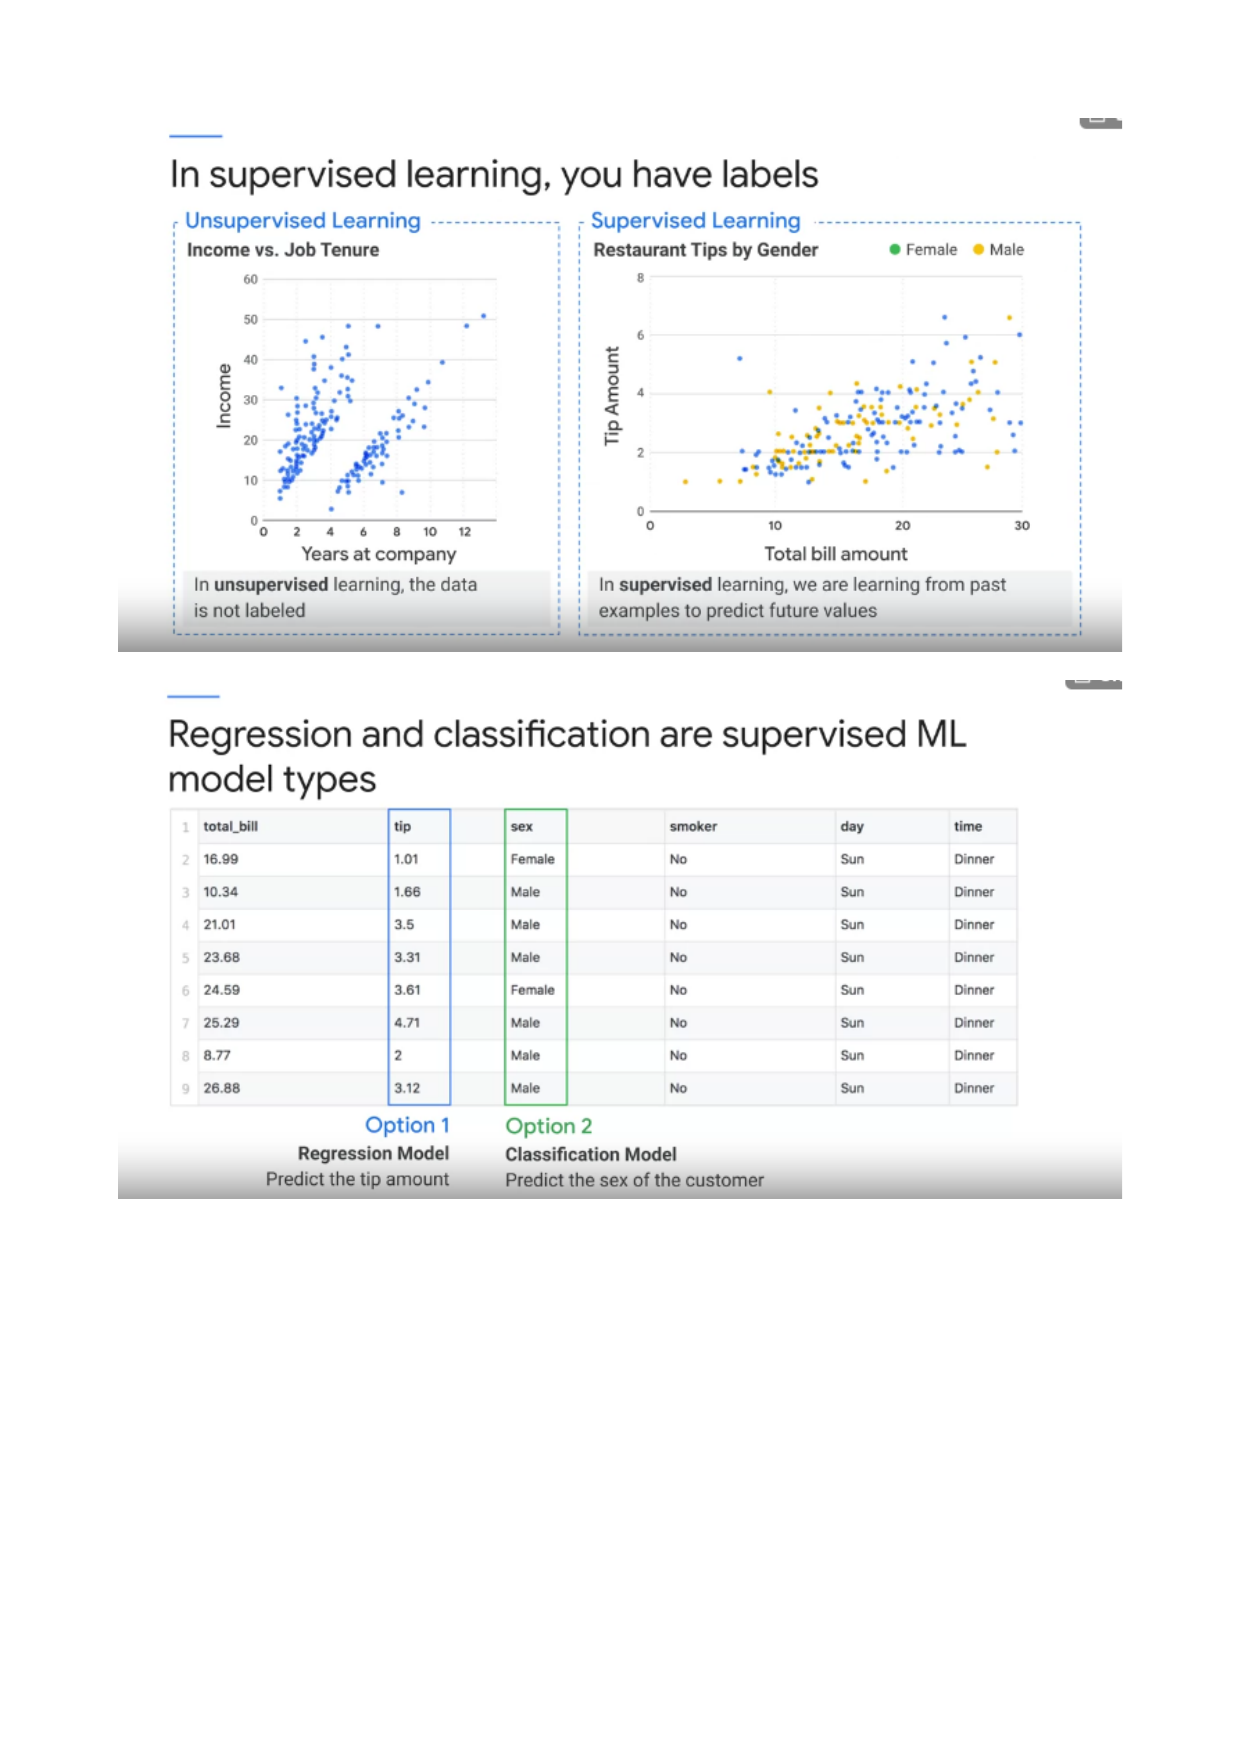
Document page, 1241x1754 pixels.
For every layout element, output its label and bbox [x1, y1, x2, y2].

picture [118, 680, 1123, 1199]
picture [118, 118, 1123, 652]
